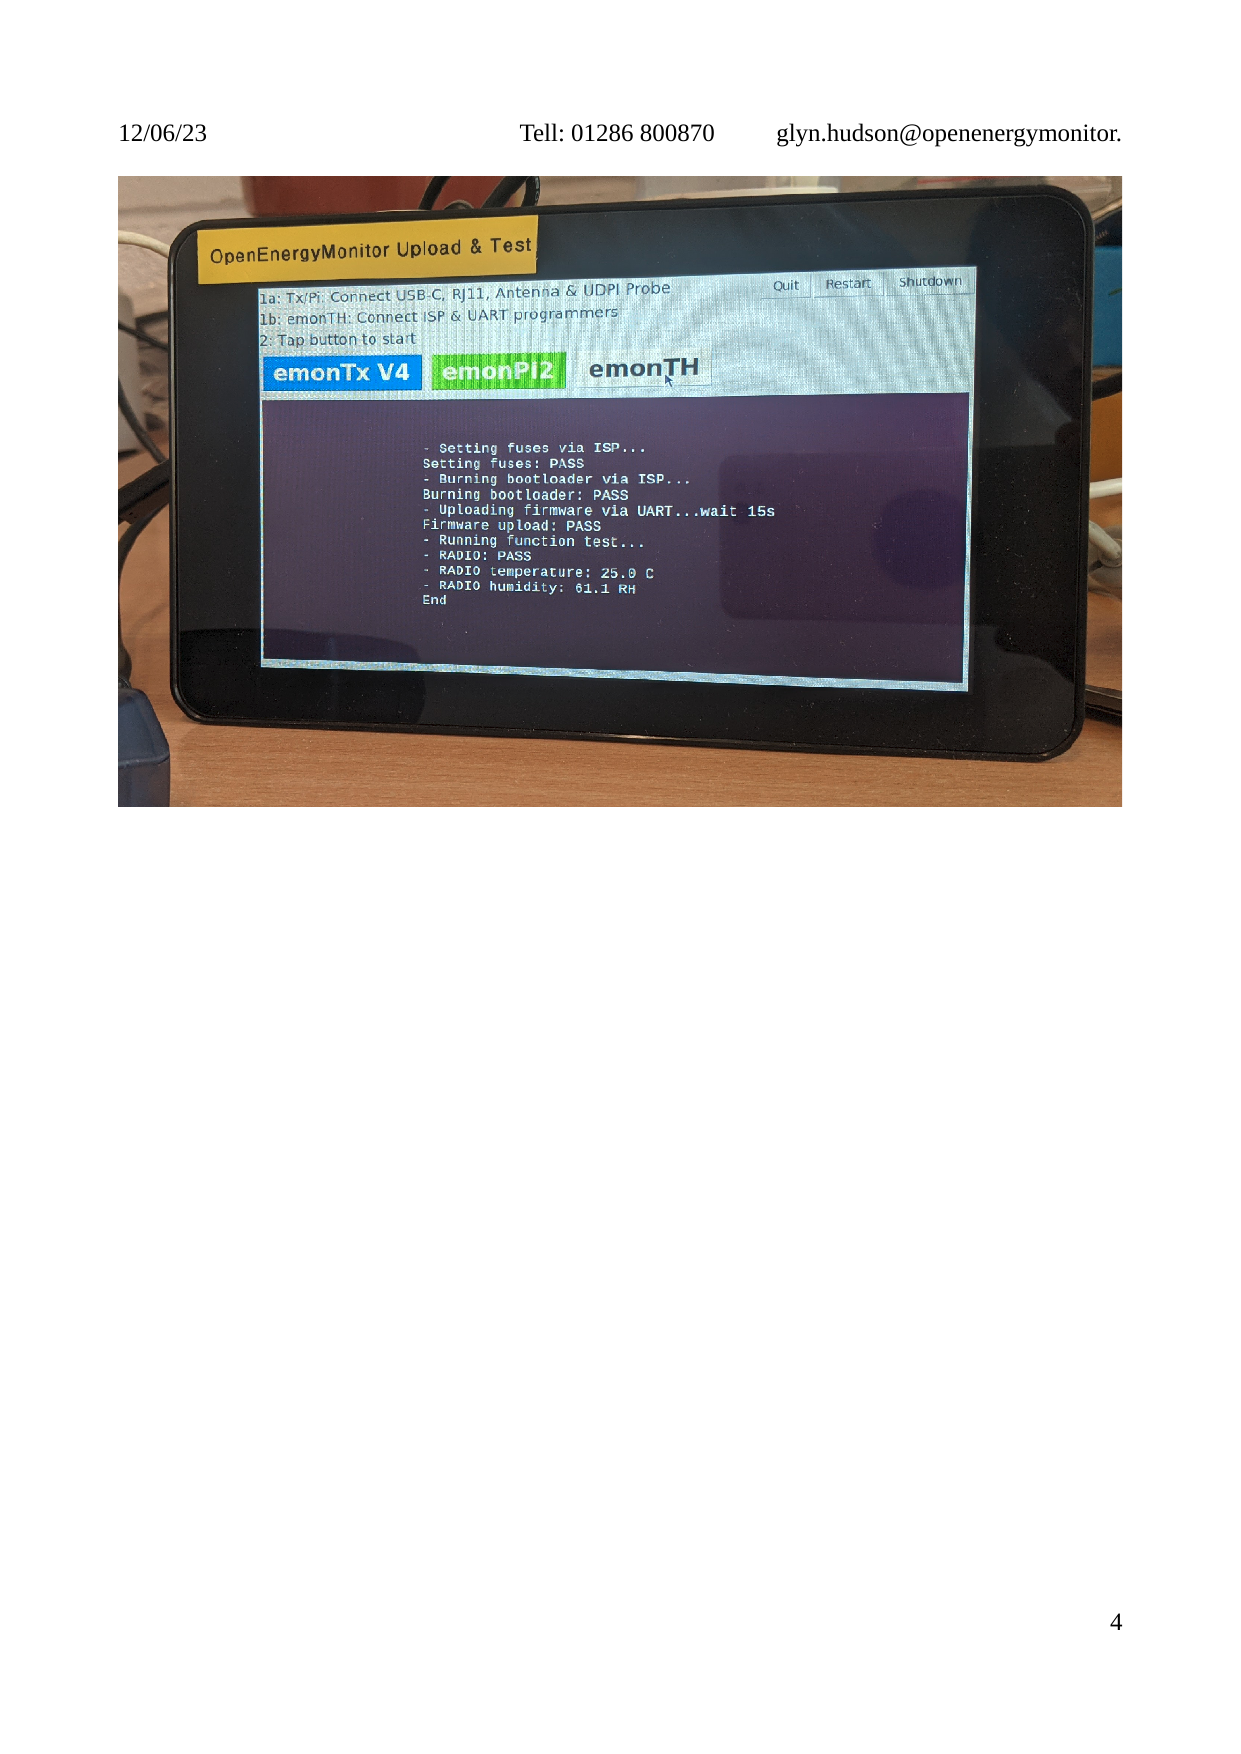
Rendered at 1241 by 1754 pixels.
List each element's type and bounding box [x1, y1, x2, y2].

picture [118, 176, 1123, 807]
